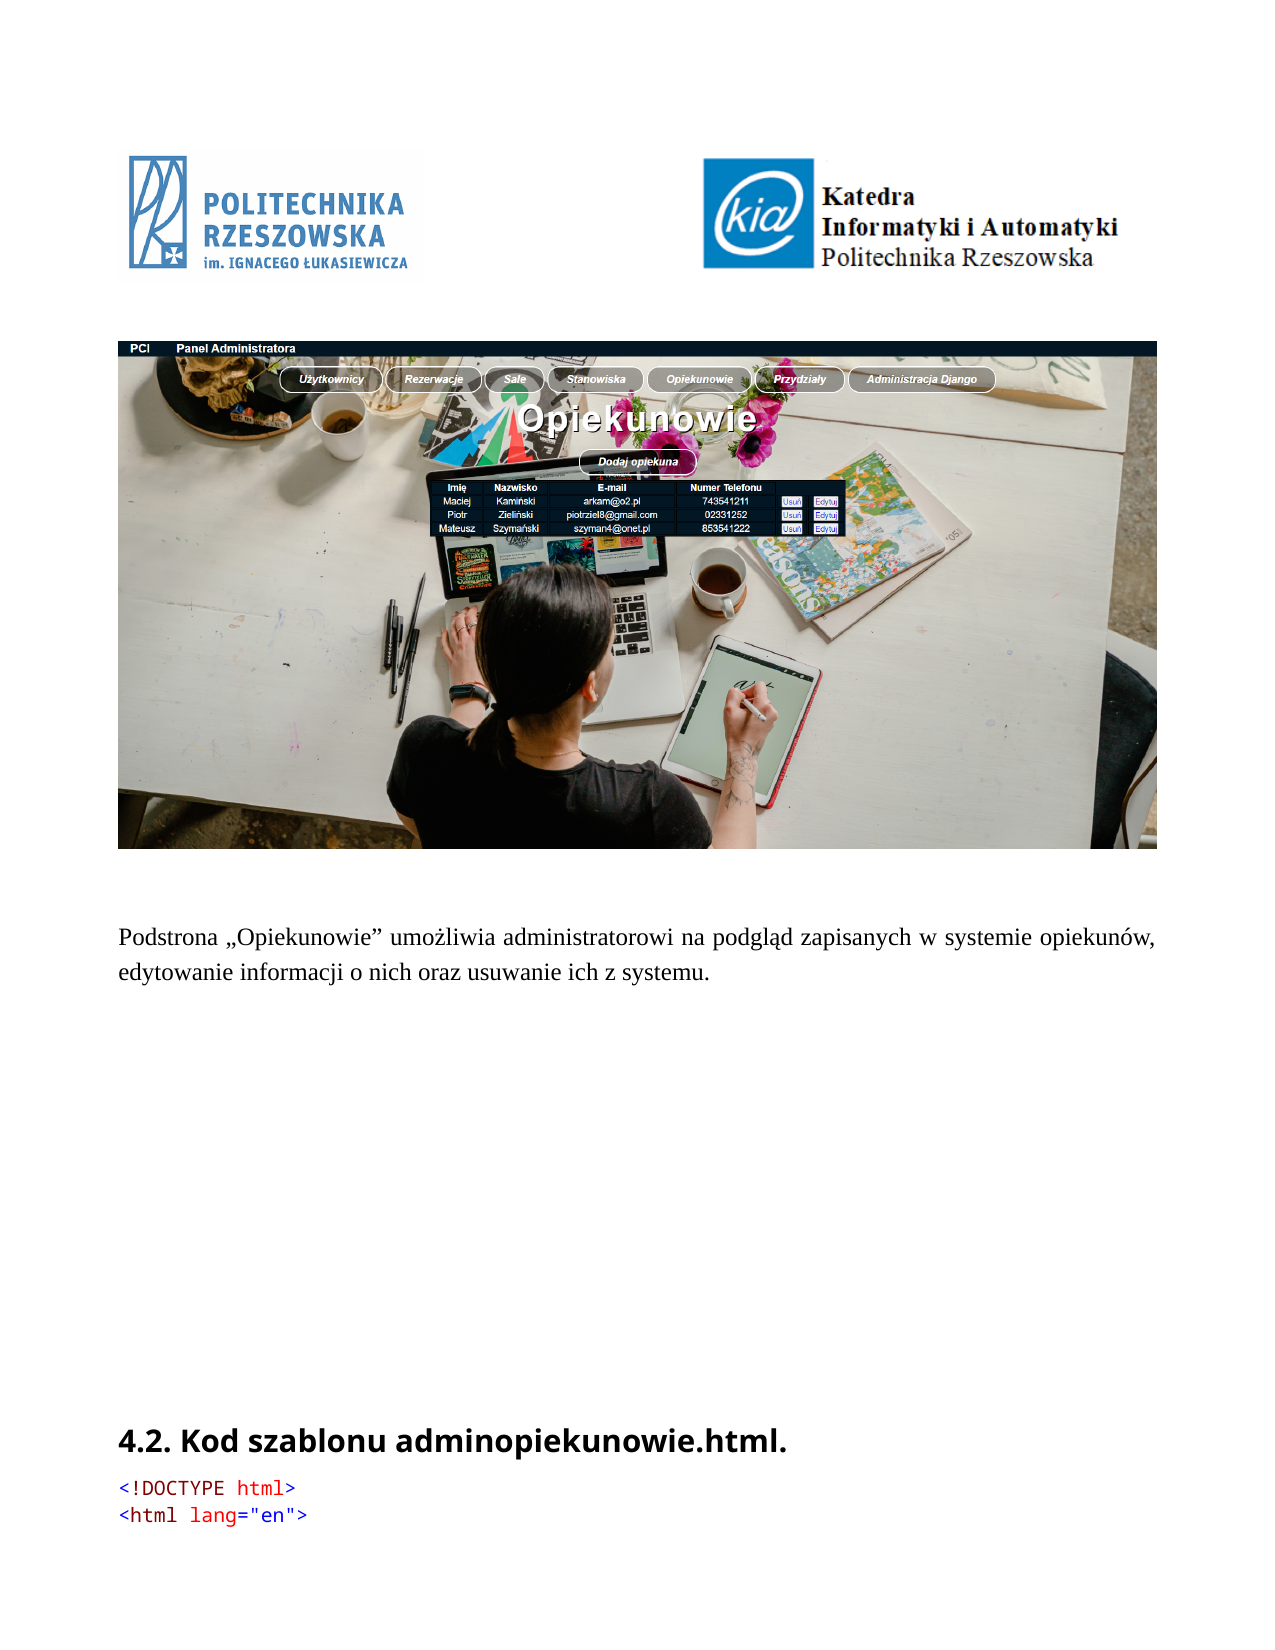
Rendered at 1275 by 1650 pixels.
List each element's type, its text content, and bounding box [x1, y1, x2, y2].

picture [118, 147, 423, 284]
picture [118, 341, 1157, 849]
text <!DOCTYPE html> [118, 1474, 1157, 1501]
picture [685, 143, 1147, 286]
text <html lang="en"> [118, 1501, 1157, 1528]
subtitle 4.2. Kod szablonu adminopiekunowie.html. [118, 1419, 1157, 1462]
text Podstrona „Opiekunowie” umożliwia administratorowi na podgląd zapisanych w systemie opiekunów, edytowanie informacji o nich oraz usuwanie ich z systemu. [118, 922, 1157, 985]
